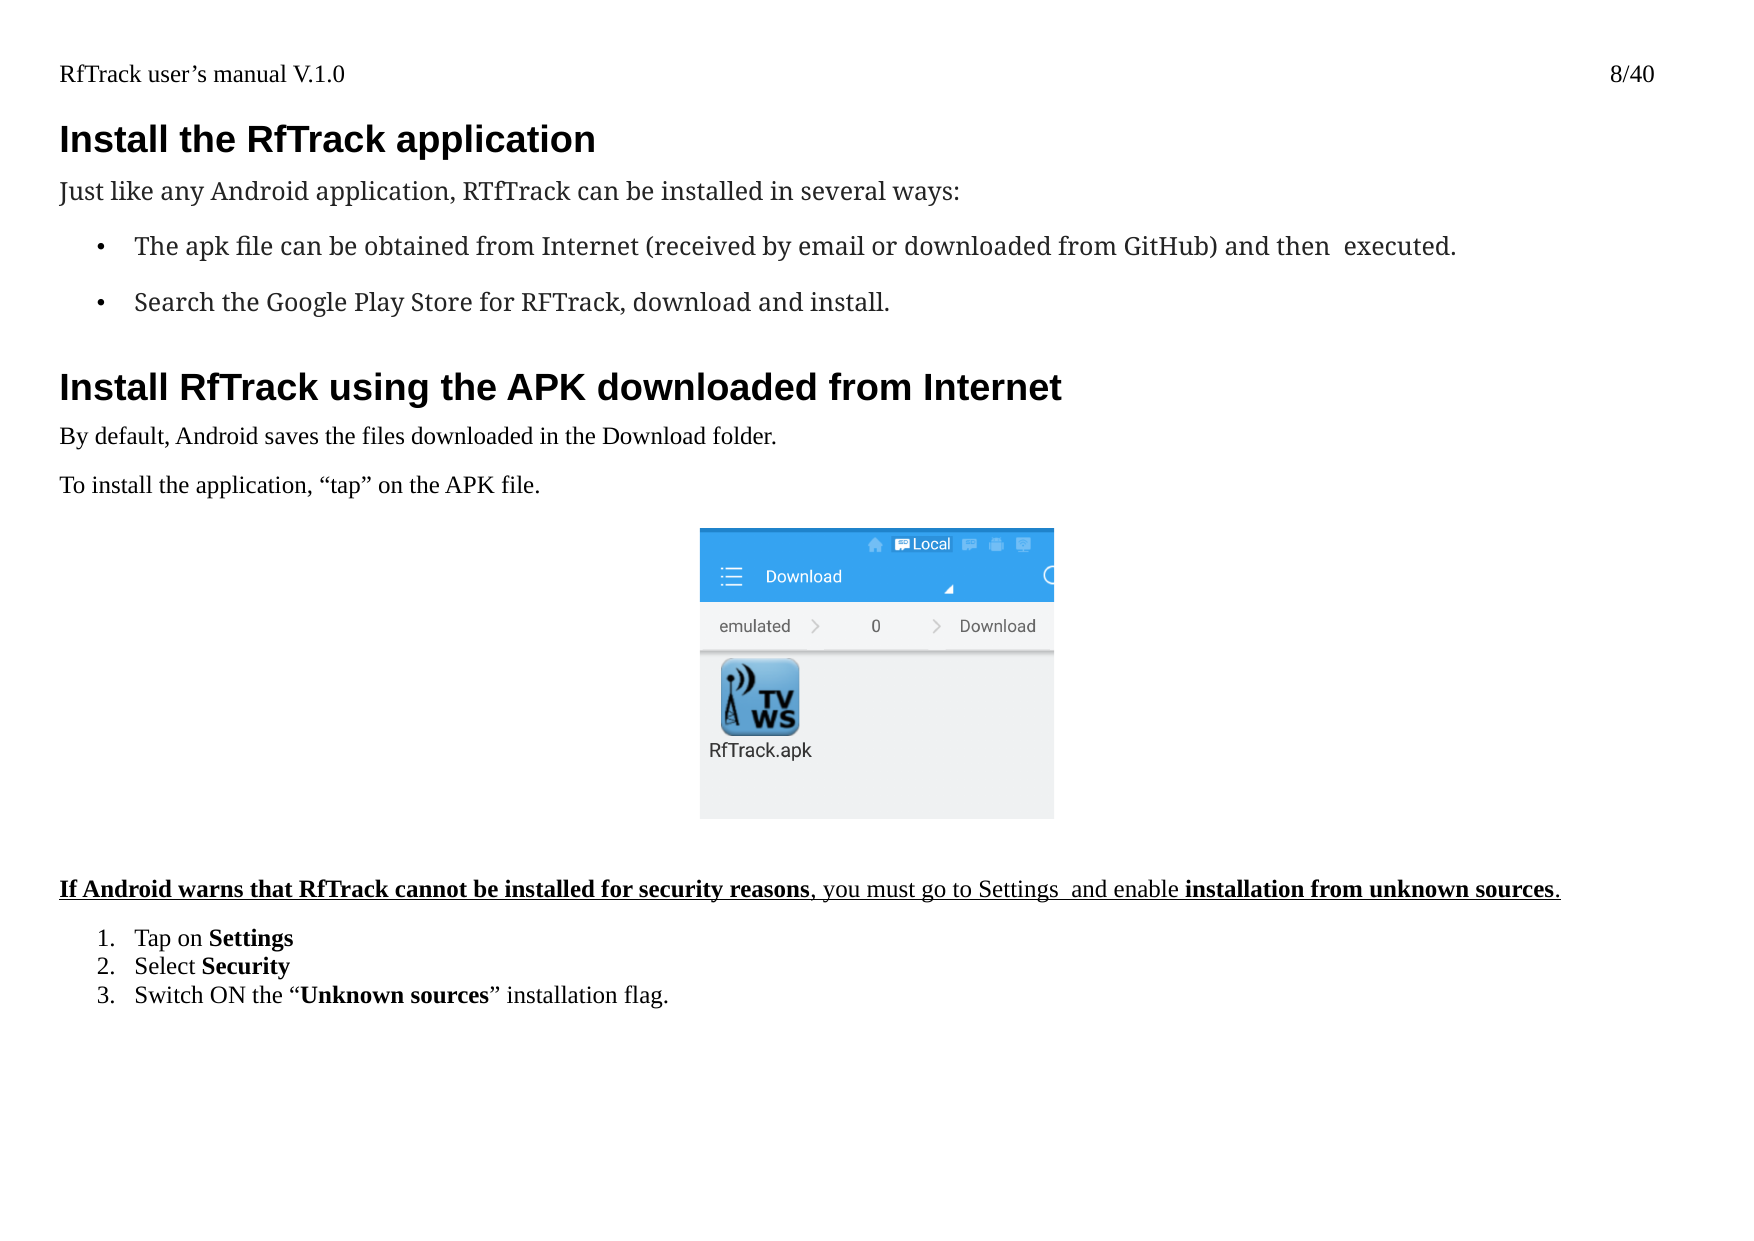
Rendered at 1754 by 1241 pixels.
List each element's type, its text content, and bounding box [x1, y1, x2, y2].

list The apk file can be obtained from Internet (received by email or downloaded from GitHub) and then executed. [97, 229, 1695, 263]
list Switch ON the “Unknown sources” installation flag. [97, 980, 1695, 1009]
text By default, Android saves the files downloaded in the Download folder. [59, 421, 1695, 449]
picture [699, 528, 1055, 819]
subtitle Install the RfTrack application [59, 117, 1695, 161]
list Tap on Settings [97, 923, 1695, 951]
text If Android warns that RfTrack cannot be installed for security reasons, you must go to Settings and enable installation from unknown sources. [59, 874, 1695, 902]
text Just like any Android application, RTfTrack can be installed in several ways: [59, 173, 1695, 207]
text To install the application, “tap” on the APK file. [59, 470, 1695, 499]
list Search the Google Play Store for RFTrack, download and install. [97, 284, 1695, 318]
list Select Security [97, 951, 1695, 980]
subtitle Install RfTrack using the APK downloaded from Internet [59, 365, 1695, 408]
